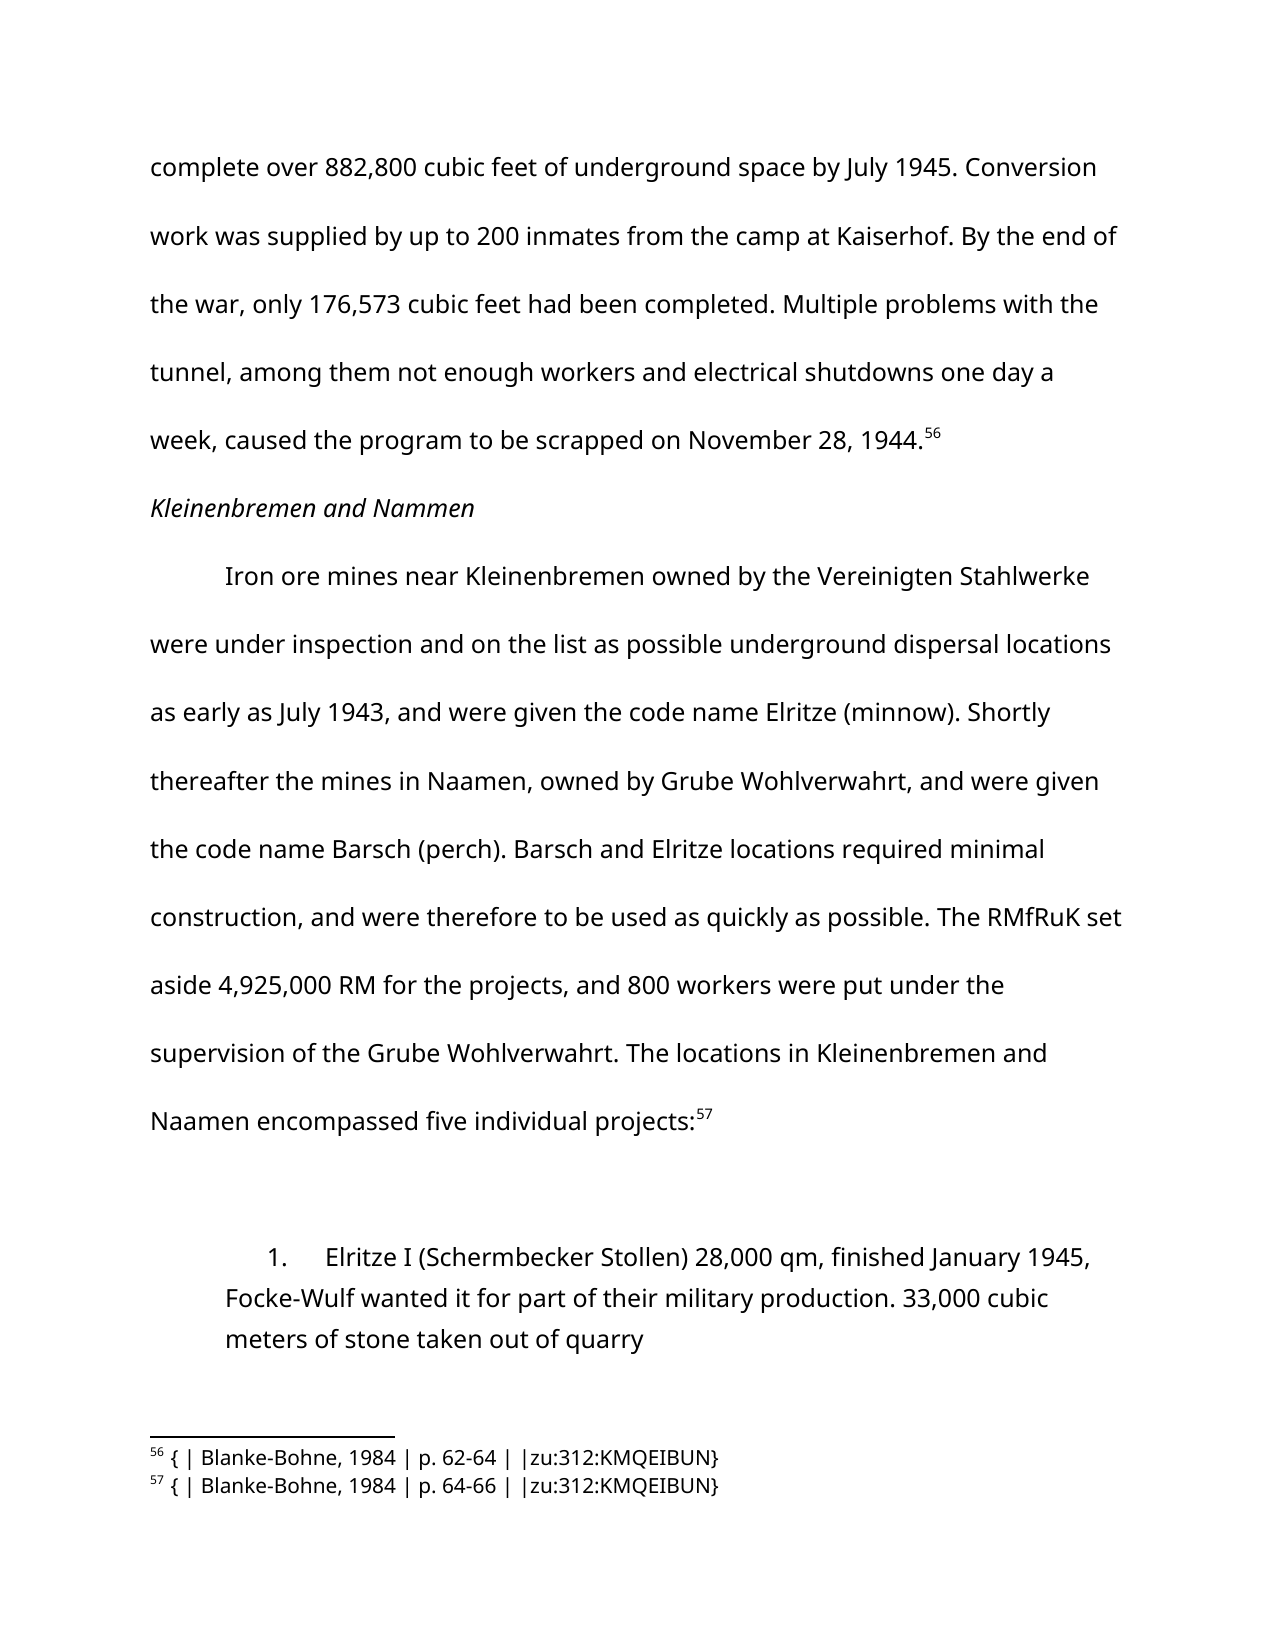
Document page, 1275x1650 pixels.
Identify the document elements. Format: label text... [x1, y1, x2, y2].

text Iron ore mines near Kleinenbremen owned by the Vereinigten Stahlwerke were under inspection and on the list as possible underground dispersal locations as early as July 1943, and were given the code name Elritze (minnow). Shortly thereafter the mines in Naamen, owned by Grube Wohlverwahrt, and were given the code name Barsch (perch). Barsch and Elritze locations required minimal construction, and were therefore to be used as quickly as possible. The RMfRuK set aside 4,925,000 RM for the projects, and 800 workers were put under the supervision of the Grube Wohlverwahrt. The locations in Kleinenbremen and Naamen encompassed five individual projects: [150, 559, 1125, 1138]
text { | Blanke-Bohne, 1984 | p. 64-66 | |zu:312:KMQEIBUN} [150, 1472, 1125, 1500]
text 1. Elritze I (Schermbecker Stollen) 28,000 qm, finished January 1945, Focke-Wulf wanted it for part of their military production. 33,000 cubic meters of stone taken out of quarry [225, 1240, 1125, 1356]
text { | Blanke-Bohne, 1984 | p. 62-64 | |zu:312:KMQEIBUN} [150, 1443, 1125, 1472]
text Kleinenbremen and Nammen [150, 491, 1125, 525]
text complete over 882,800 cubic feet of underground space by July 1945. Conversion work was supplied by up to 200 inmates from the camp at Kaiserhof. By the end of the war, only 176,573 cubic feet had been completed. Multiple problems with the tunnel, among them not enough workers and electrical shutdowns one day a week, caused the program to be scrapped on November 28, 1944. [150, 150, 1125, 457]
